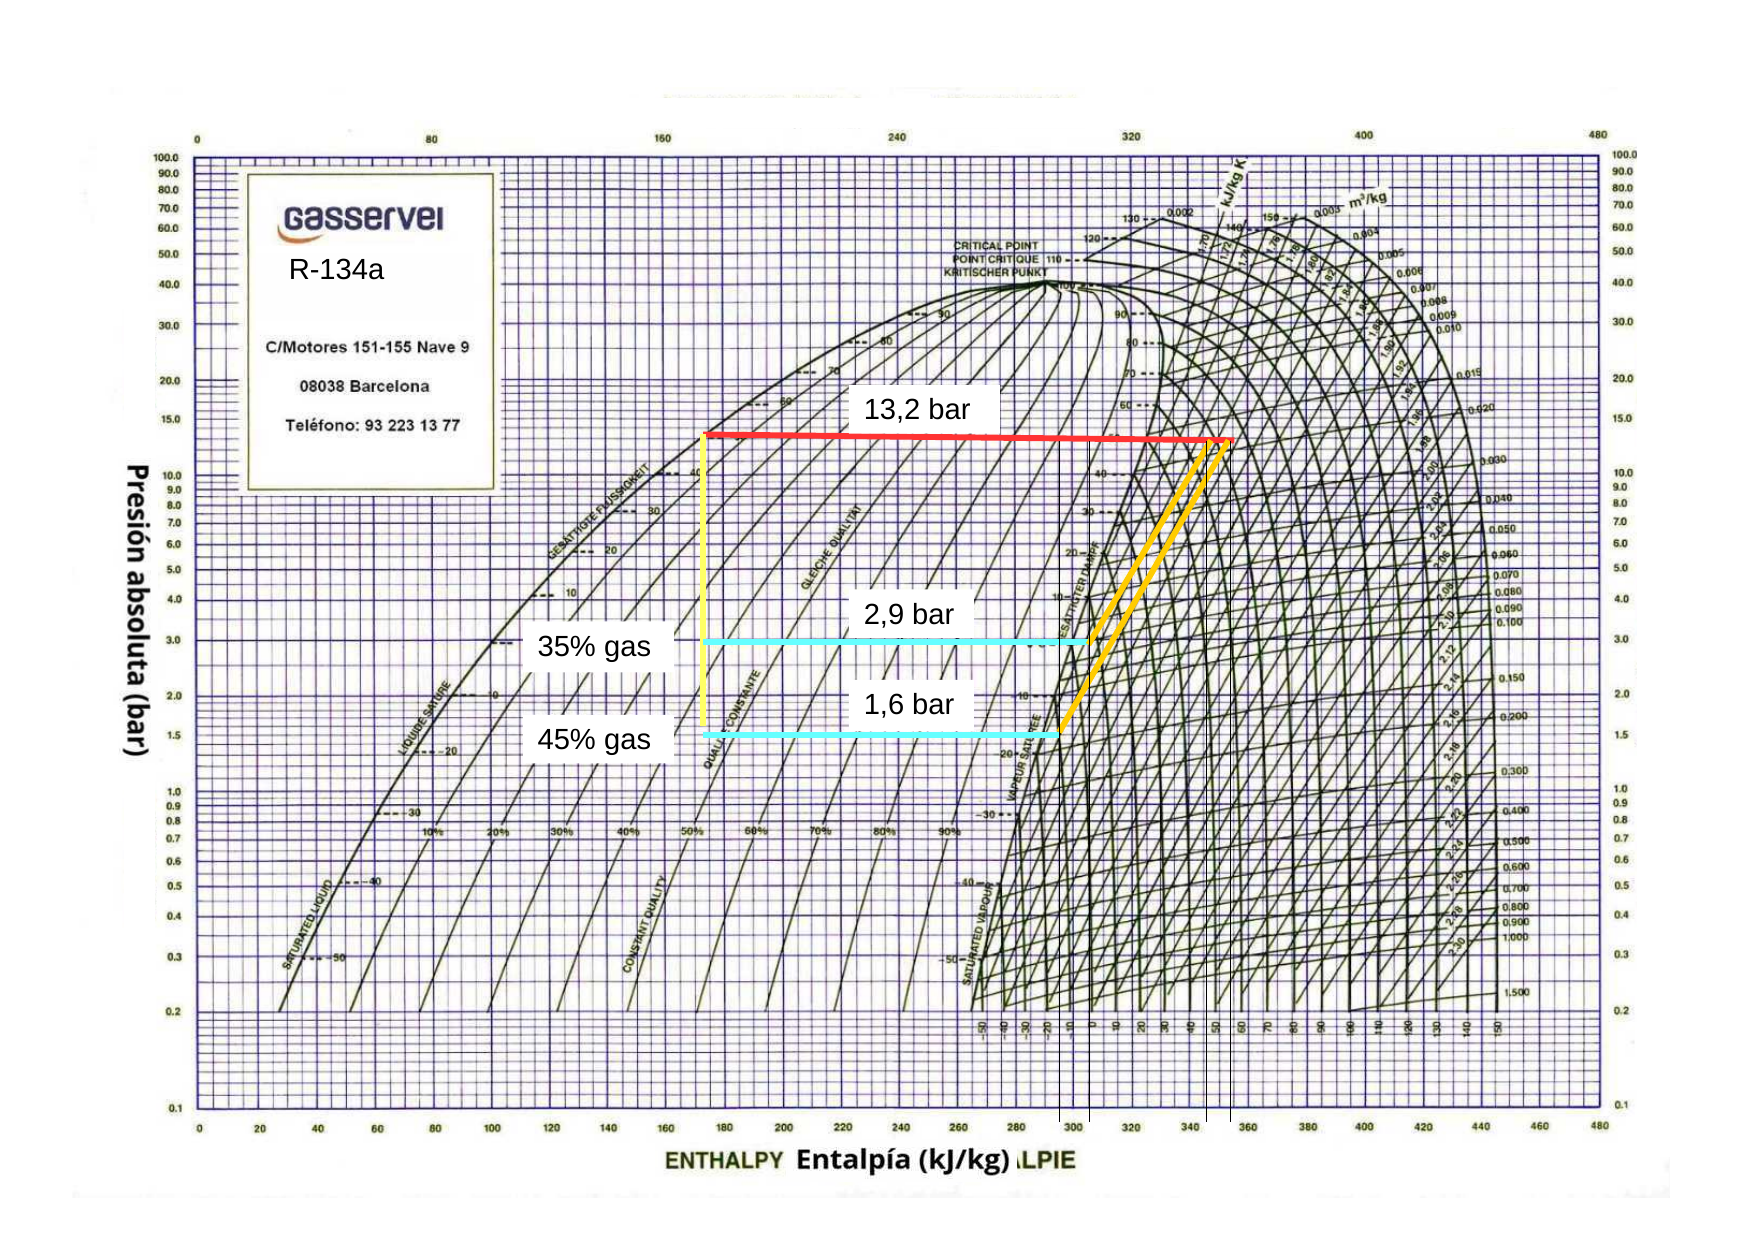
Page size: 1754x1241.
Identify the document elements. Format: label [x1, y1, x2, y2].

picture [71, 86, 1670, 1198]
